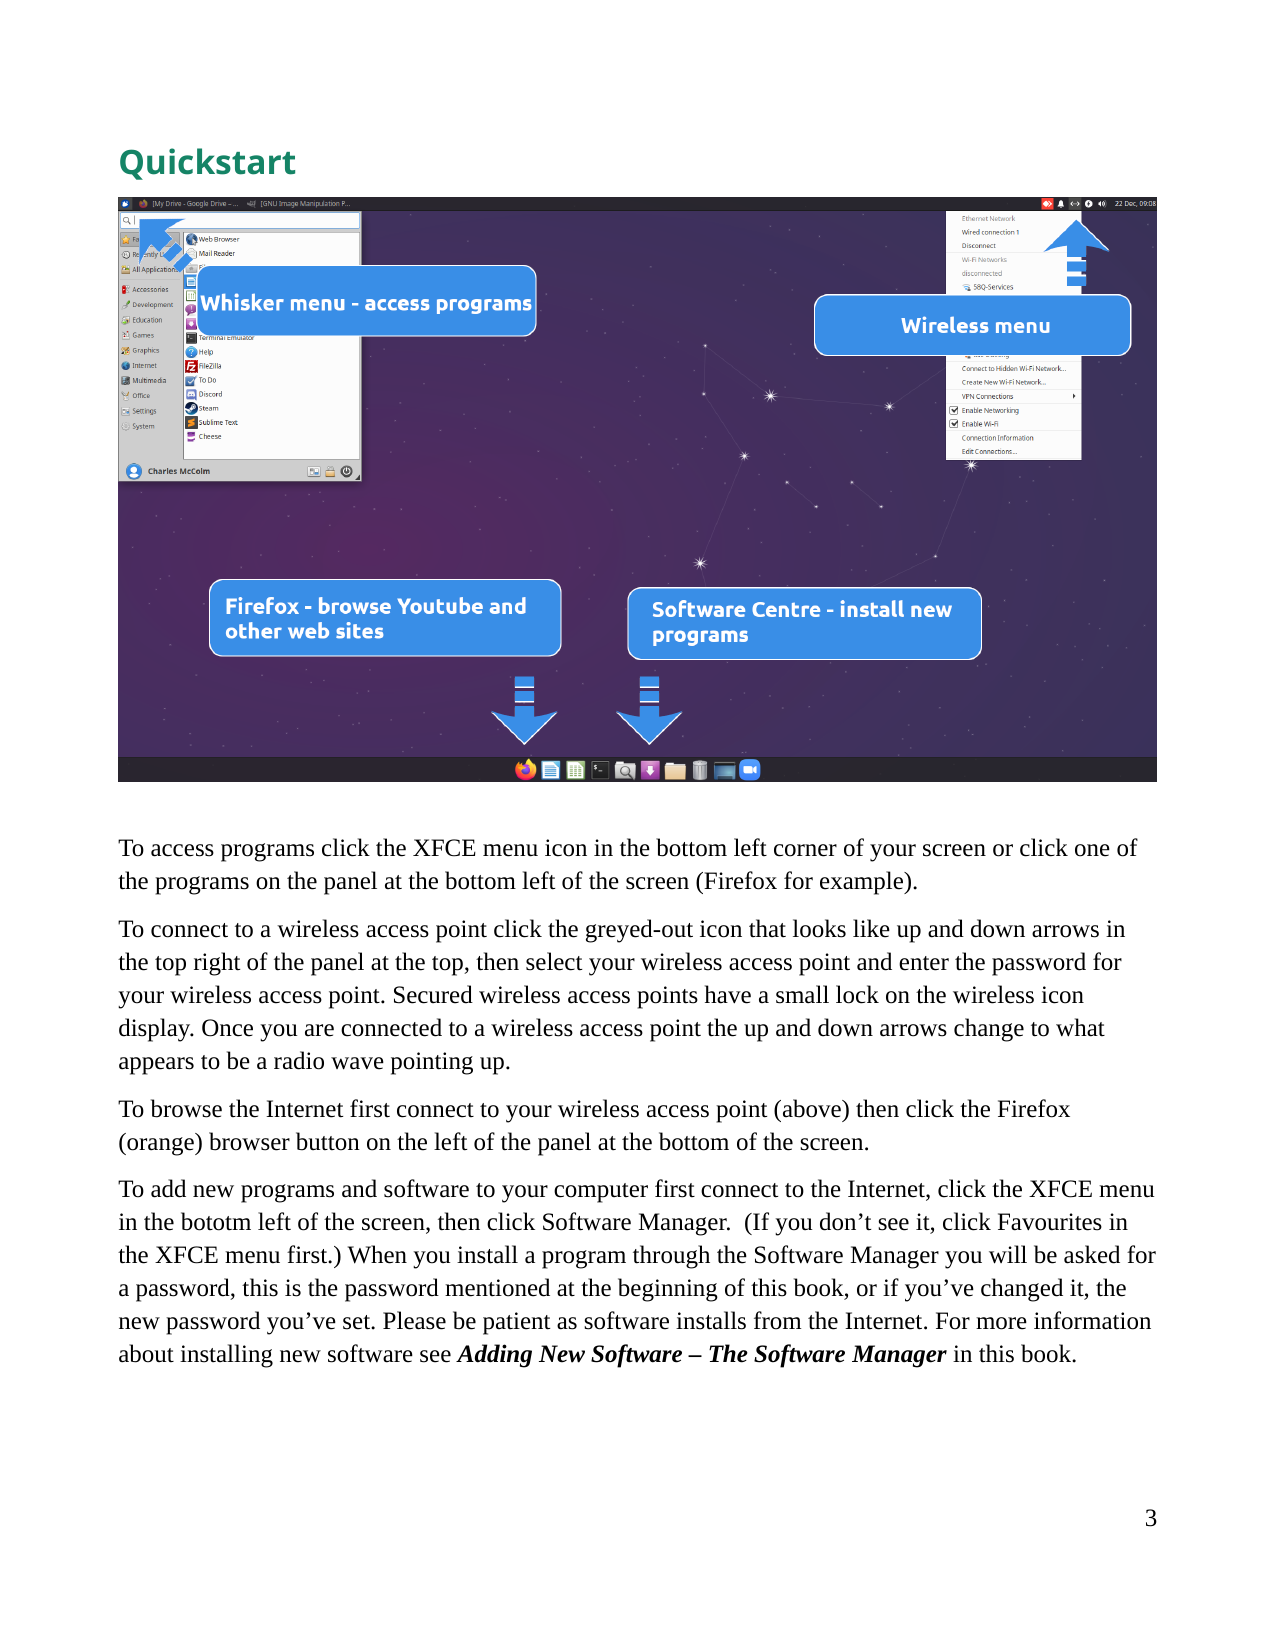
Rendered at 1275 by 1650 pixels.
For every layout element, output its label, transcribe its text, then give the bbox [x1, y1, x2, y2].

text To browse the Internet first connect to your wireless access point (above) then click the Firefox (orange) browser button on the left of the panel at the bottom of the screen. [118, 1094, 1157, 1155]
text To access programs click the XFCE menu icon in the bottom left corner of your screen or click one of the programs on the panel at the bottom left of the screen (Firefox for example). [118, 833, 1157, 895]
subtitle Quickstart [118, 139, 1157, 185]
text To connect to a wireless access point click the greyed-out icon that looks like up and down arrows in the top right of the panel at the top, then select your wireless access point and enter the password for your wireless access point. Secured wireless access points have a small lock on the wireless icon display. Once you are connected to a wireless access point the up and down arrows change to what appears to be a radio wave pointing up. [118, 914, 1157, 1075]
picture [118, 197, 1157, 782]
text To add new programs and software to your computer first connect to the Internet, click the XFCE menu in the bototm left of the screen, then click Software Manager. (If you don’t see it, click Favourites in the XFCE menu first.) When you install a program through the Software Manager you will be asked for a password, this is the password mentioned at the beginning of this book, or if you’ve changed it, the new password you’ve set. Please be patient as software installs from the Internet. For more information about installing new software see Adding New Software – The Software Manager in this book. [118, 1174, 1157, 1368]
